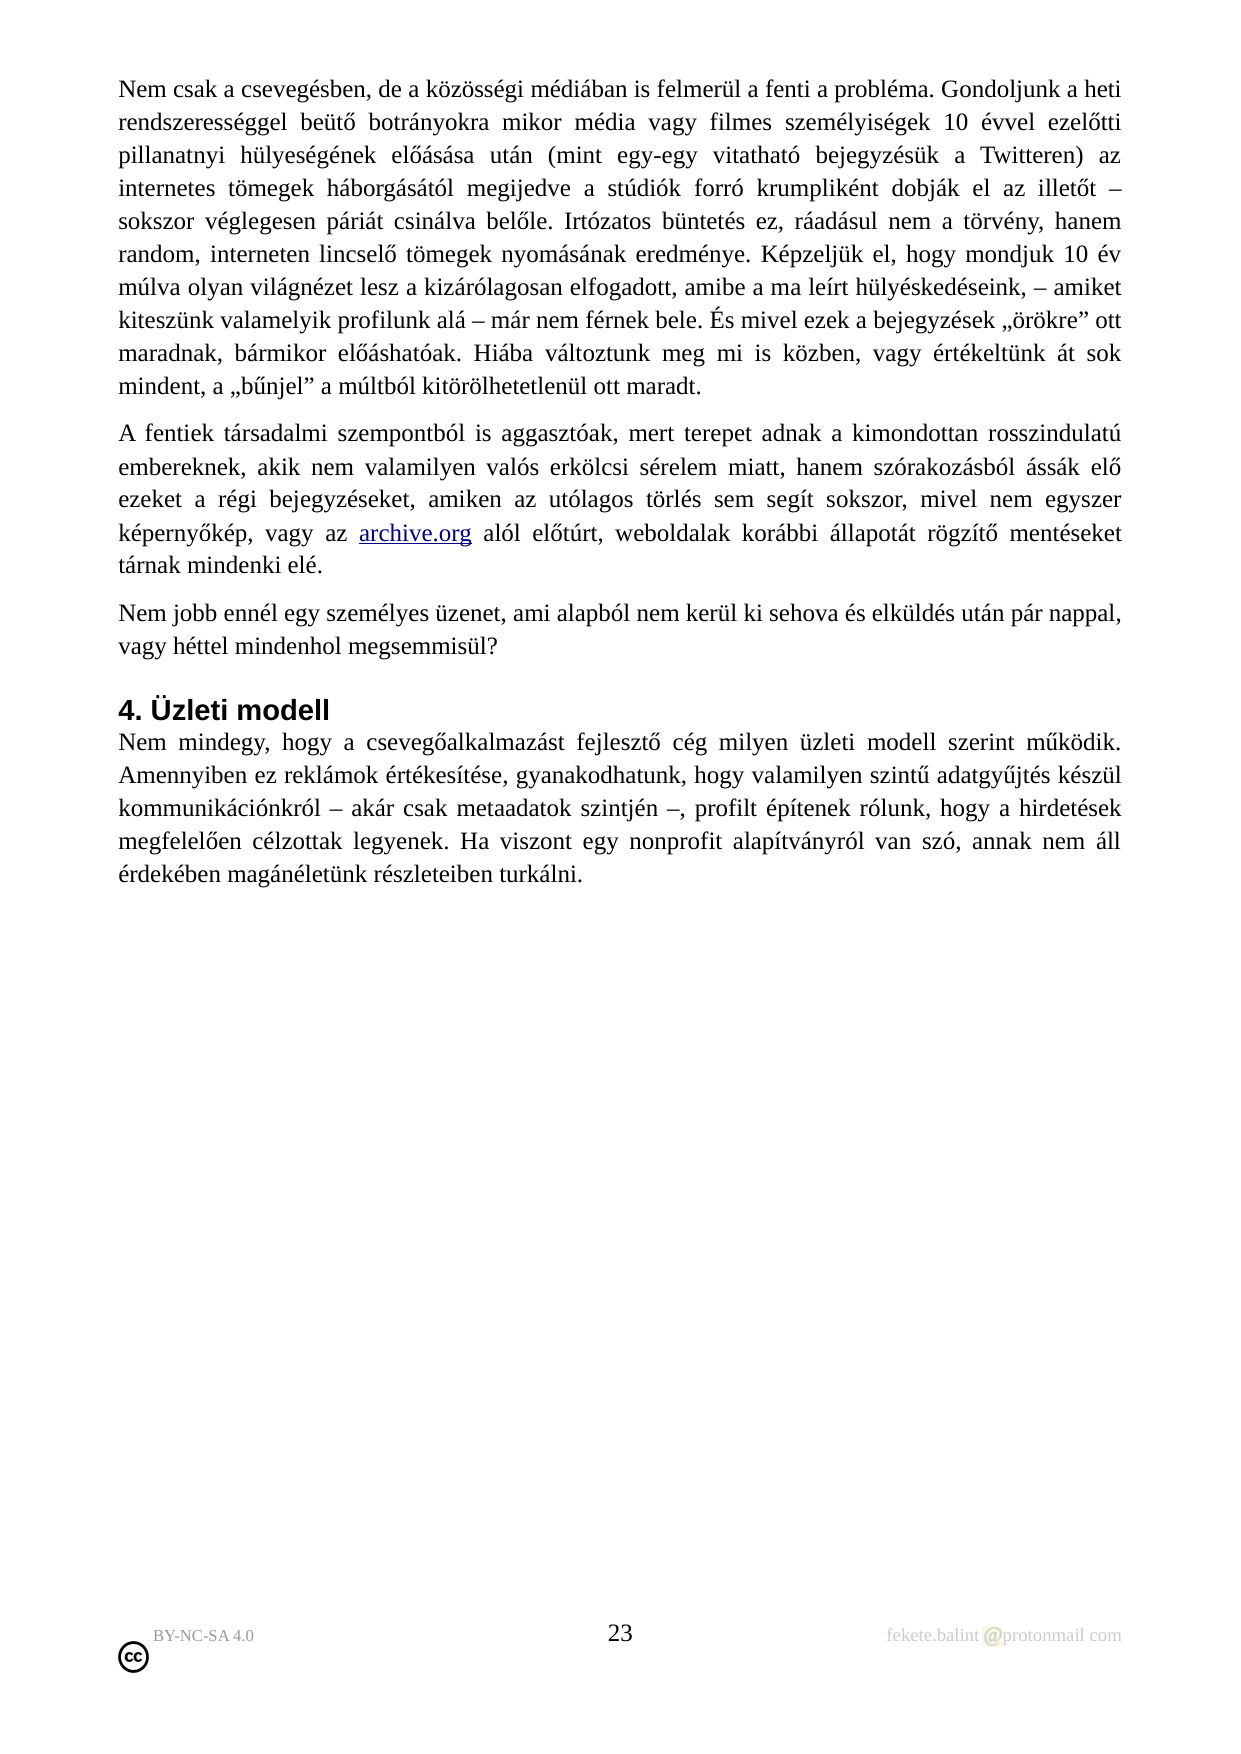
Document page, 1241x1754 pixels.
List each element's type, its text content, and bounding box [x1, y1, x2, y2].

text Nem mindegy, hogy a csevegőalkalmazást fejlesztő cég milyen üzleti modell szerint működik. Amennyiben ez reklámok értékesítése, gyanakodhatunk, hogy valamilyen szintű adatgyűjtés készül kommunikációnkról – akár csak metaadatok szintjén –, profilt építenek rólunk, hogy a hirdetések megfelelően célzottak legyenek. Ha viszont egy nonprofit alapítványról van szó, annak nem áll érdekében magánéletünk részleteiben turkálni. [118, 727, 1122, 888]
text A fentiek társadalmi szempontból is aggasztóak, mert terepet adnak a kimondottan rosszindulatú embereknek, akik nem valamilyen valós erkölcsi sérelem miatt, hanem szórakozásból ássák elő ezeket a régi bejegyzéseket, amiken az utólagos törlés sem segít sokszor, mivel nem egyszer képernyőkép, vagy az archive.org alól előtúrt, weboldalak korábbi állapotát rögzítő mentéseket tárnak mindenki elé. [118, 418, 1122, 579]
picture [982, 1626, 1003, 1647]
text Nem jobb ennél egy személyes üzenet, ami alapból nem kerül ki sehova és elküldés után pár nappal, vagy héttel mindenhol megsemmisül? [118, 598, 1122, 660]
picture [118, 1641, 149, 1673]
text Nem csak a csevegésben, de a közösségi médiában is felmerül a fenti a probléma. Gondoljunk a heti rendszerességgel beütő botrányokra mikor média vagy filmes személyiségek 10 évvel ezelőtti pillanatnyi hülyeségének előásása után (mint egy-egy vitatható bejegyzésük a Twitteren) az internetes tömegek háborgásától megijedve a stúdiók forró krumpliként dobják el az illetőt – sokszor véglegesen páriát csinálva belőle. Irtózatos büntetés ez, ráadásul nem a törvény, hanem random, interneten lincselő tömegek nyomásának eredménye. Képzeljük el, hogy mondjuk 10 év múlva olyan világnézet lesz a kizárólagosan elfogadott, amibe a ma leírt hülyéskedéseink, – amiket kiteszünk valamelyik profilunk alá – már nem férnek bele. És mivel ezek a bejegyzések „örökre” ott maradnak, bármikor előáshatóak. Hiába változtunk meg mi is közben, vagy értékeltünk át sok mindent, a „bűnjel” a múltból kitörölhetetlenül ott maradt. [118, 74, 1122, 400]
subtitle 4. Üzleti modell [118, 693, 1122, 727]
